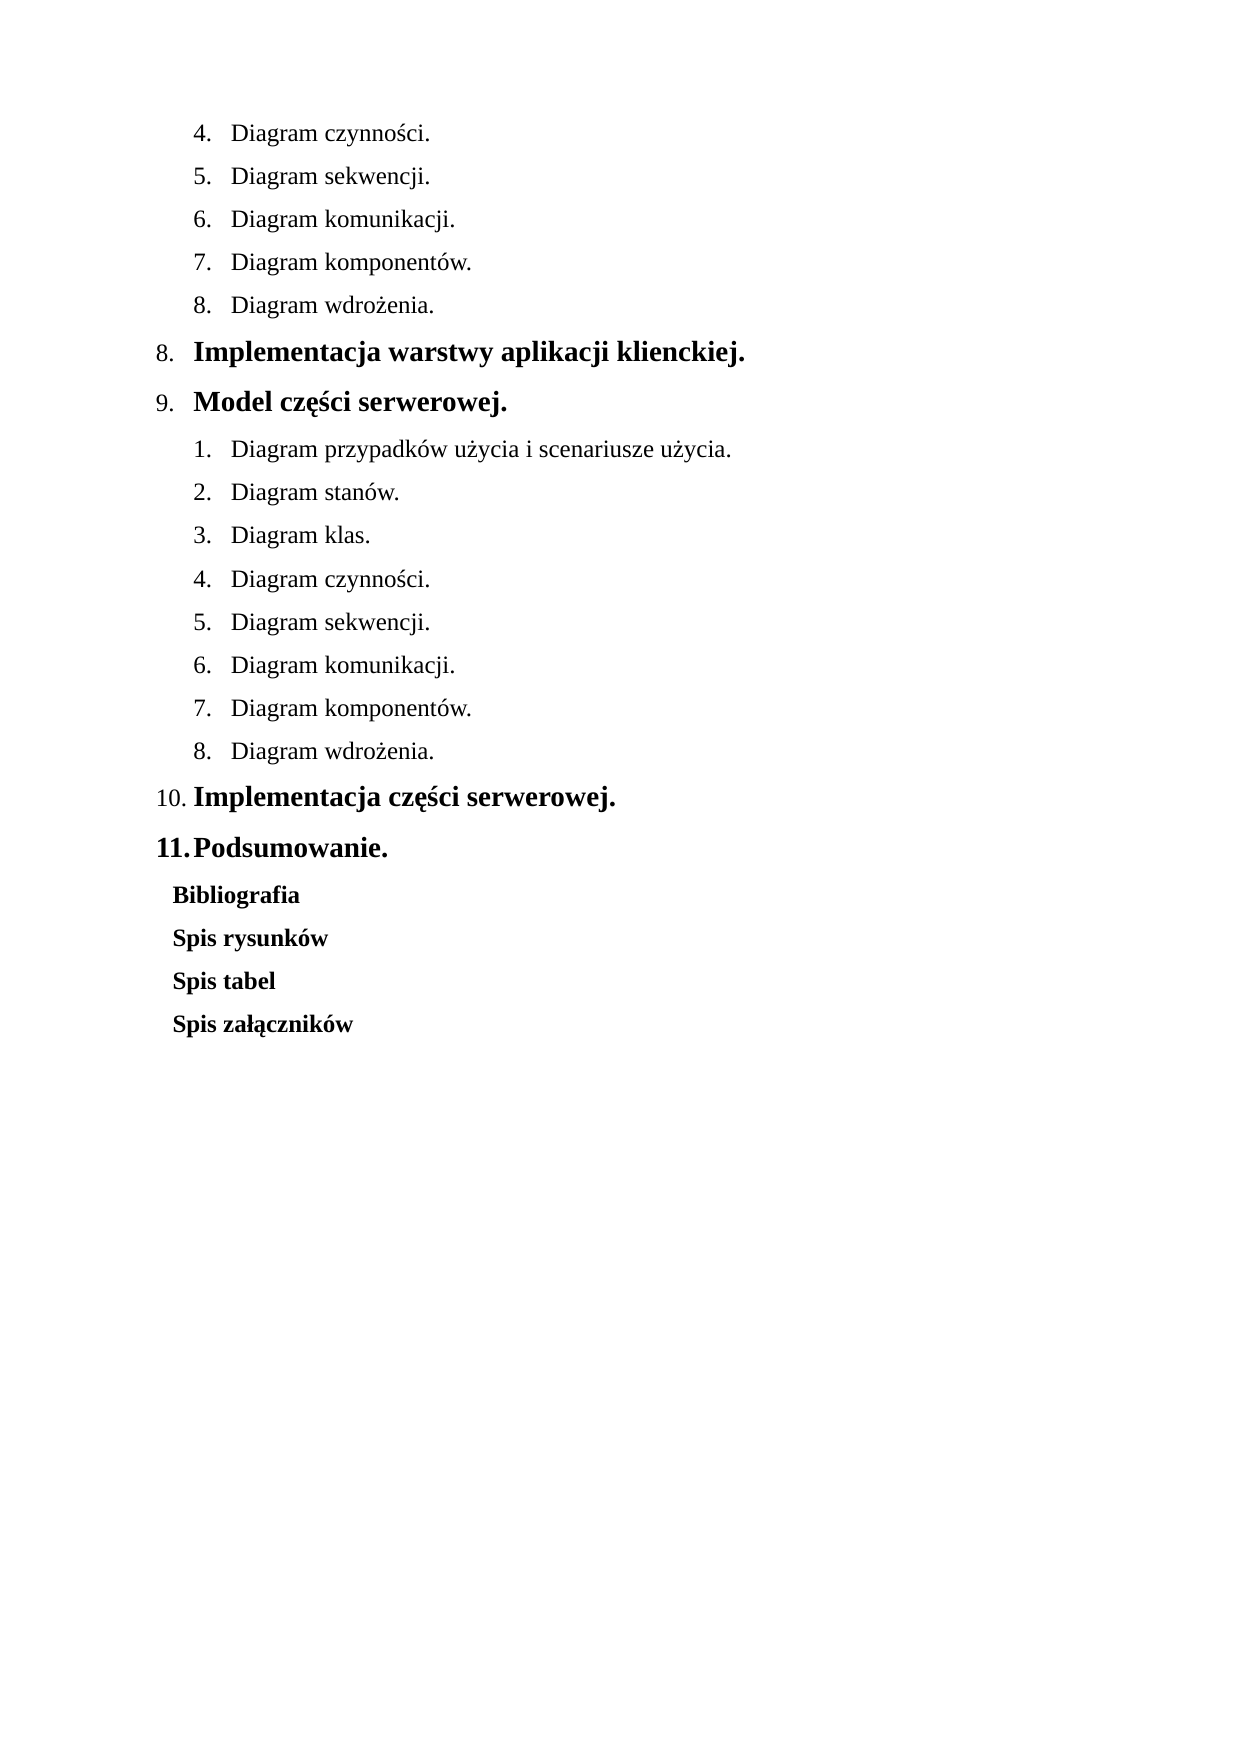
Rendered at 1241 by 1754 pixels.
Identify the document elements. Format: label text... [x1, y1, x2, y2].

list Diagram wdrożenia. [193, 291, 1122, 319]
list Podsumowanie. [156, 830, 1122, 863]
text Spis załączników [118, 1009, 1122, 1038]
text Spis rysunków [118, 923, 1122, 952]
list Diagram czynności. [193, 564, 1122, 592]
list Implementacja części serwerowej. [156, 779, 1122, 813]
list Diagram klas. [193, 521, 1122, 549]
list Diagram przypadków użycia i scenariusze użycia. [193, 434, 1122, 463]
list Diagram wdrożenia. [193, 736, 1122, 765]
list Diagram komponentów. [193, 693, 1122, 722]
text Spis tabel [118, 966, 1122, 995]
list Diagram czynności. [193, 118, 1122, 147]
list Diagram sekwencji. [193, 161, 1122, 190]
list Diagram stanów. [193, 477, 1122, 506]
text Bibliografia [118, 880, 1122, 909]
list Model części serwerowej. [156, 384, 1122, 418]
list Diagram sekwencji. [193, 607, 1122, 636]
list Diagram komponentów. [193, 247, 1122, 276]
list Diagram komunikacji. [193, 650, 1122, 679]
list Implementacja warstwy aplikacji klienckiej. [156, 334, 1122, 367]
list Diagram komunikacji. [193, 204, 1122, 233]
